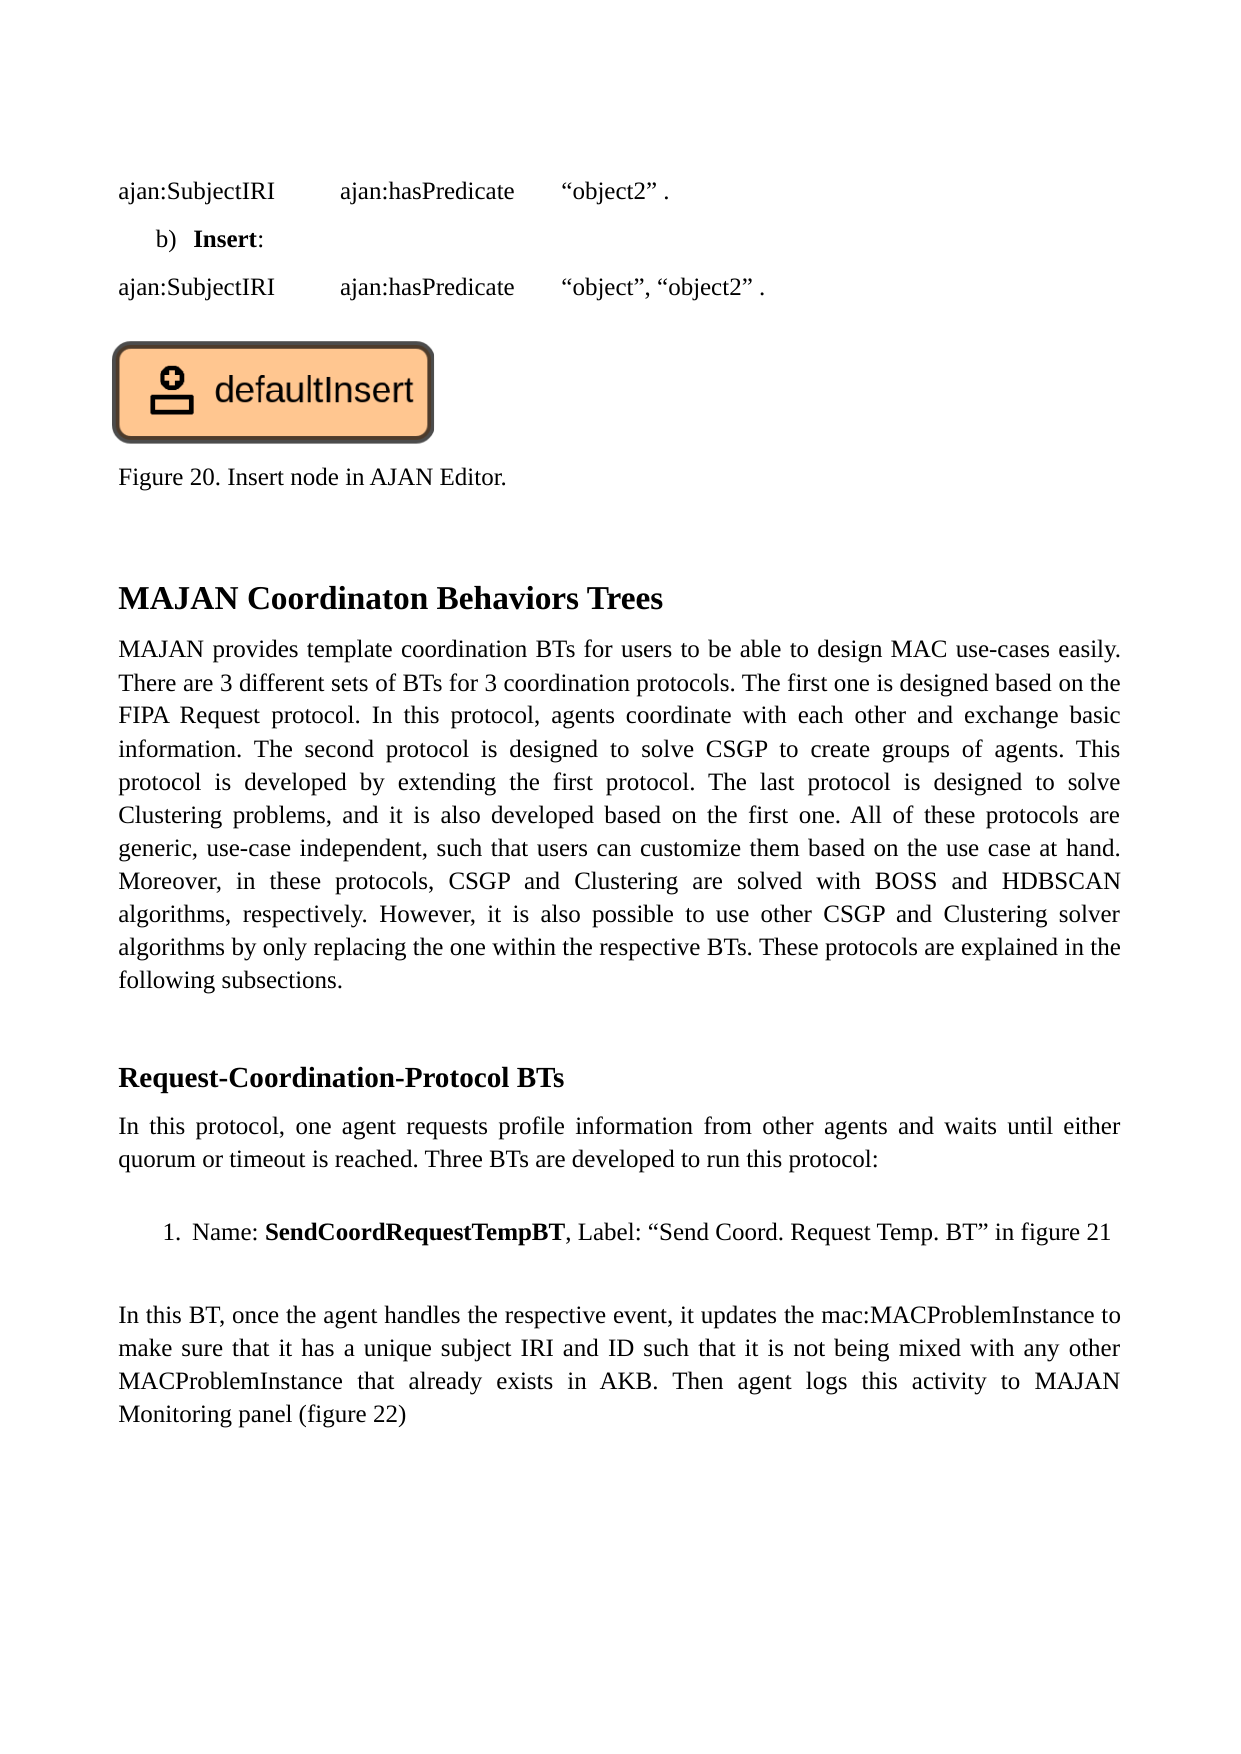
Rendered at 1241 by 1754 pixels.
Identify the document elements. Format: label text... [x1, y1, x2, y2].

text ajan:SubjectIRI ajan:hasPredicate “object”, “object2” . [118, 272, 1122, 300]
picture [111, 339, 435, 445]
subtitle Request-Coordination-Protocol BTs [118, 1060, 1122, 1093]
text In this protocol, one agent requests profile information from other agents and waits until either quorum or timeout is reached. Three BTs are developed to run this protocol: [118, 1111, 1122, 1173]
subtitle MAJAN Coordinaton Behaviors Trees [118, 578, 1122, 616]
list Insert: [156, 224, 1122, 253]
text Figure 20. Insert node in AJAN Editor. [118, 462, 1122, 491]
list Name: SendCoordRequestTempBT, Label: “Send Coord. Request Temp. BT” in figure 21 [162, 1217, 1122, 1245]
text In this BT, once the agent handles the respective event, it updates the mac:MACProblemInstance to make sure that it has a unique subject IRI and ID such that it is not being mixed with any other MACProblemInstance that already exists in AKB. Then agent logs this activity to MAJAN Monitoring panel (figure 22) [118, 1300, 1122, 1427]
text MAJAN provides template coordination BTs for users to be able to design MAC use-cases easily. There are 3 different sets of BTs for 3 coordination protocols. The first one is designed based on the FIPA Request protocol. In this protocol, agents coordinate with each other and exchange basic information. The second protocol is designed to solve CSGP to create groups of agents. This protocol is developed by extending the first protocol. The last protocol is designed to solve Clustering problems, and it is also developed based on the first one. All of these protocols are generic, use-case independent, such that users can customize them based on the use case at hand. Moreover, in these protocols, CSGP and Clustering are solved with BOSS and HDBSCAN algorithms, respectively. However, it is also possible to use other CSGP and Clustering solver algorithms by only replacing the one within the respective BTs. These protocols are explained in the following subsections. [118, 634, 1122, 993]
text ajan:SubjectIRI ajan:hasPredicate “object2” . [118, 176, 1122, 205]
